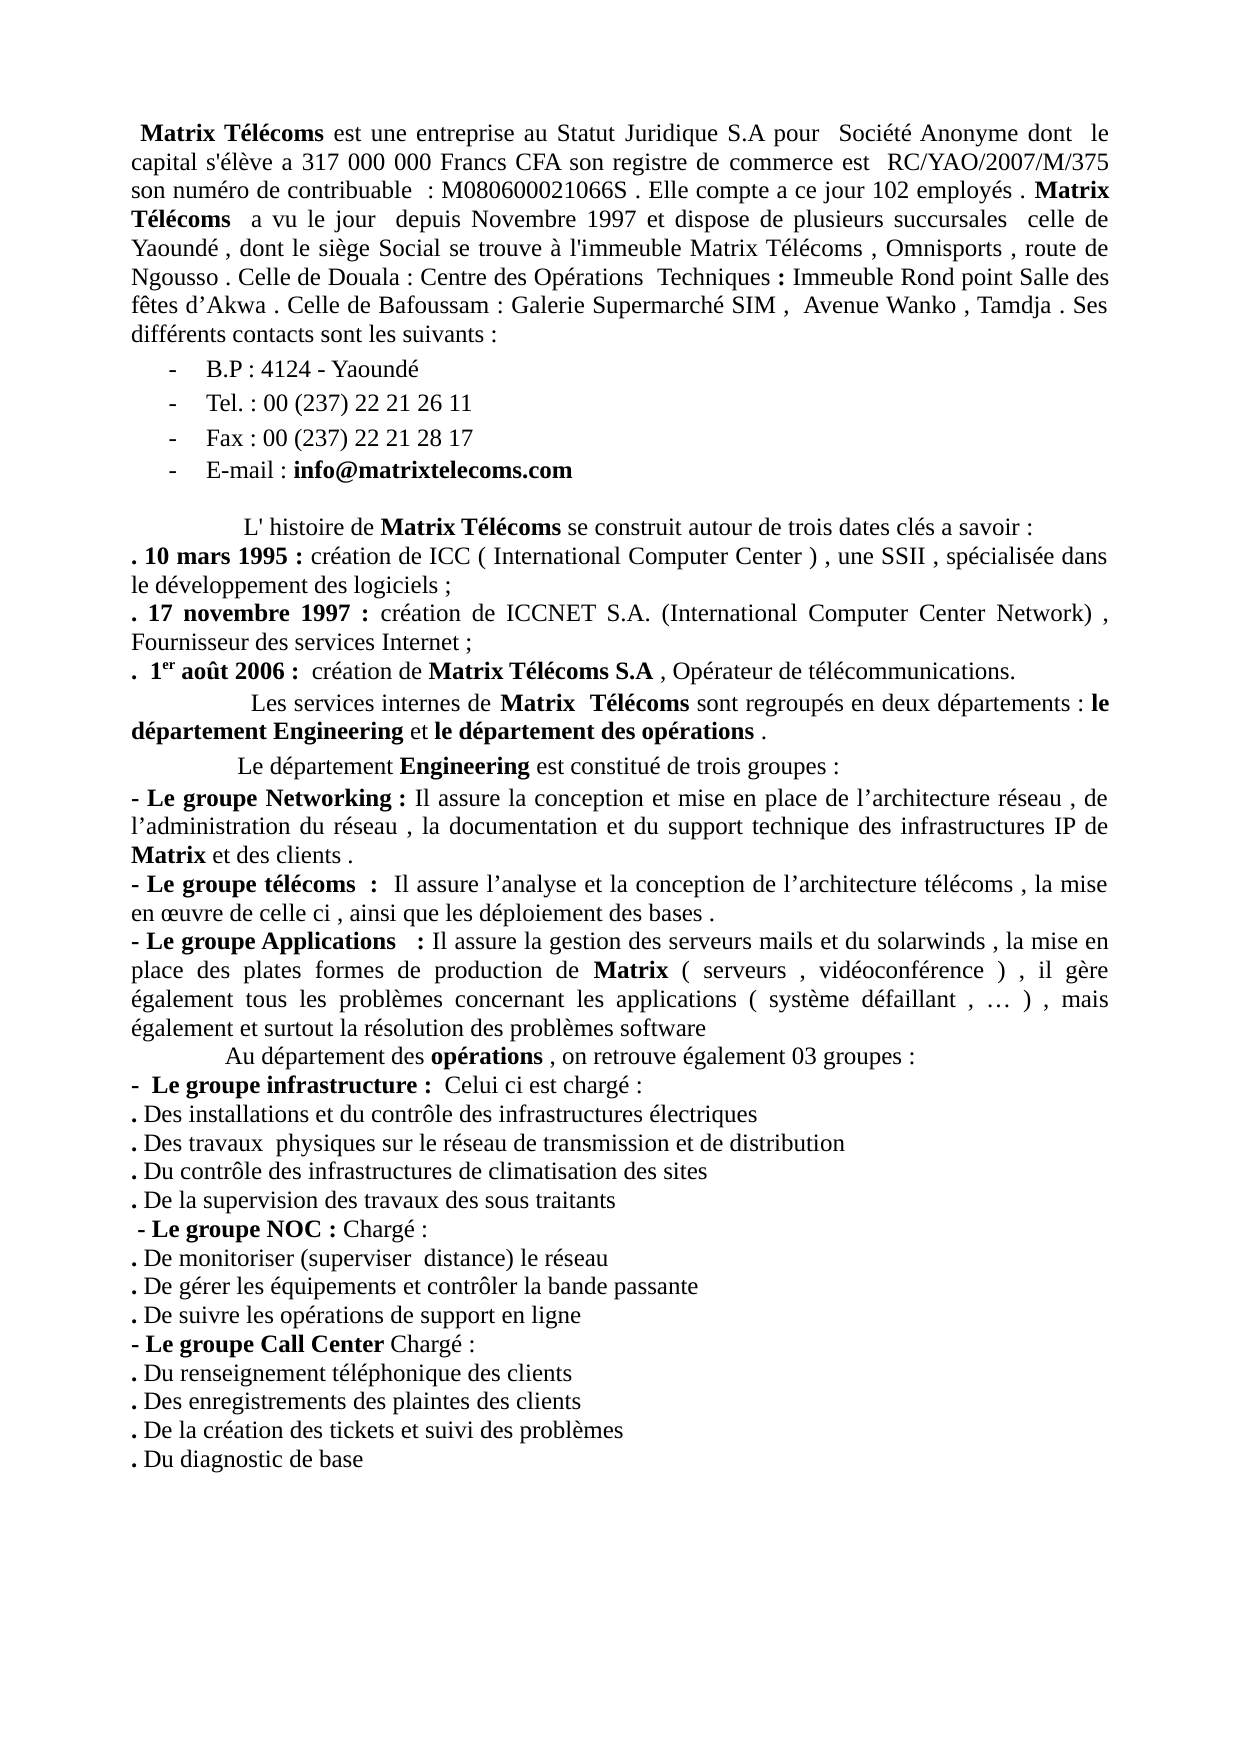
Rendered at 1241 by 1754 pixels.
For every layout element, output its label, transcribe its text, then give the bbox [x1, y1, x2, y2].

list - Le groupe NOC : Chargé : [131, 1214, 1109, 1243]
list . De monitoriser (superviser distance) le réseau [131, 1243, 1109, 1271]
text Les services internes de Matrix Télécoms sont regroupés en deux départements : le département Engineering et le département des opérations . [131, 688, 1109, 745]
list - Le groupe télécoms : Il assure l’analyse et la conception de l’architecture télécoms , la mise en œuvre de celle ci , ainsi que les déploiement des bases . [131, 869, 1109, 926]
list . Des enregistrements des plaintes des clients [131, 1386, 1109, 1415]
list Fax : 00 (237) 22 21 28 17 [168, 423, 1109, 452]
list L' histoire de Matrix Télécoms se construit autour de trois dates clés a savoir : [131, 512, 1109, 541]
list . Du contrôle des infrastructures de climatisation des sites [131, 1156, 1109, 1185]
list - Le groupe Call Center Chargé : [131, 1329, 1109, 1358]
list - Le groupe Applications : Il assure la gestion des serveurs mails et du solarwinds , la mise en place des plates formes de production de Matrix ( serveurs , vidéoconférence ) , il gère également tous les problèmes concernant les applications ( système défaillant , … ) , mais également et surtout la résolution des problèmes software [131, 926, 1109, 1041]
list . De suivre les opérations de support en ligne [131, 1300, 1109, 1329]
list . De la création des tickets et suivi des problèmes [131, 1415, 1109, 1444]
list - Le groupe infrastructure : Celui ci est chargé : [131, 1070, 1109, 1099]
list . 1er août 2006 : création de Matrix Télécoms S.A , Opérateur de télécommunications. [131, 656, 1109, 685]
list . 10 mars 1995 : création de ICC ( International Computer Center ) , une SSII , spécialisée dans le développement des logiciels ; [131, 541, 1109, 598]
list B.P : 4124 - Yaoundé [168, 354, 1109, 383]
list E-mail : info@matrixtelecoms.com [168, 455, 1109, 483]
list . Du renseignement téléphonique des clients [131, 1358, 1109, 1386]
list . Du diagnostic de base [131, 1444, 1109, 1473]
list Tel. : 00 (237) 22 21 26 11 [168, 388, 1109, 417]
list . De la supervision des travaux des sous traitants [131, 1185, 1109, 1214]
list . 17 novembre 1997 : création de ICCNET S.A. (International Computer Center Network) , Fournisseur des services Internet ; [131, 598, 1109, 656]
text Le département Engineering est constitué de trois groupes : [131, 751, 1109, 780]
list Au département des opérations , on retrouve également 03 groupes : [131, 1041, 1109, 1070]
list . Des installations et du contrôle des infrastructures électriques [131, 1099, 1109, 1128]
list . De gérer les équipements et contrôler la bande passante [131, 1271, 1109, 1300]
list Matrix Télécoms est une entreprise au Statut Juridique S.A pour Société Anonyme dont le capital s'élève a 317 000 000 Francs CFA son registre de commerce est RC/YAO/2007/M/375 son numéro de contribuable : M080600021066S . Elle compte a ce jour 102 employés . Matrix Télécoms a vu le jour depuis Novembre 1997 et dispose de plusieurs succursales celle de Yaoundé , dont le siège Social se trouve à l'immeuble Matrix Télécoms , Omnisports , route de Ngousso . Celle de Douala : Centre des Opérations Techniques : Immeuble Rond point Salle des fêtes d’Akwa . Celle de Bafoussam : Galerie Supermarché SIM , Avenue Wanko , Tamdja . Ses différents contacts sont les suivants : [131, 118, 1109, 348]
list - Le groupe Networking : Il assure la conception et mise en place de l’architecture réseau , de l’administration du réseau , la documentation et du support technique des infrastructures IP de Matrix et des clients . [131, 783, 1109, 869]
list . Des travaux physiques sur le réseau de transmission et de distribution [131, 1128, 1109, 1156]
